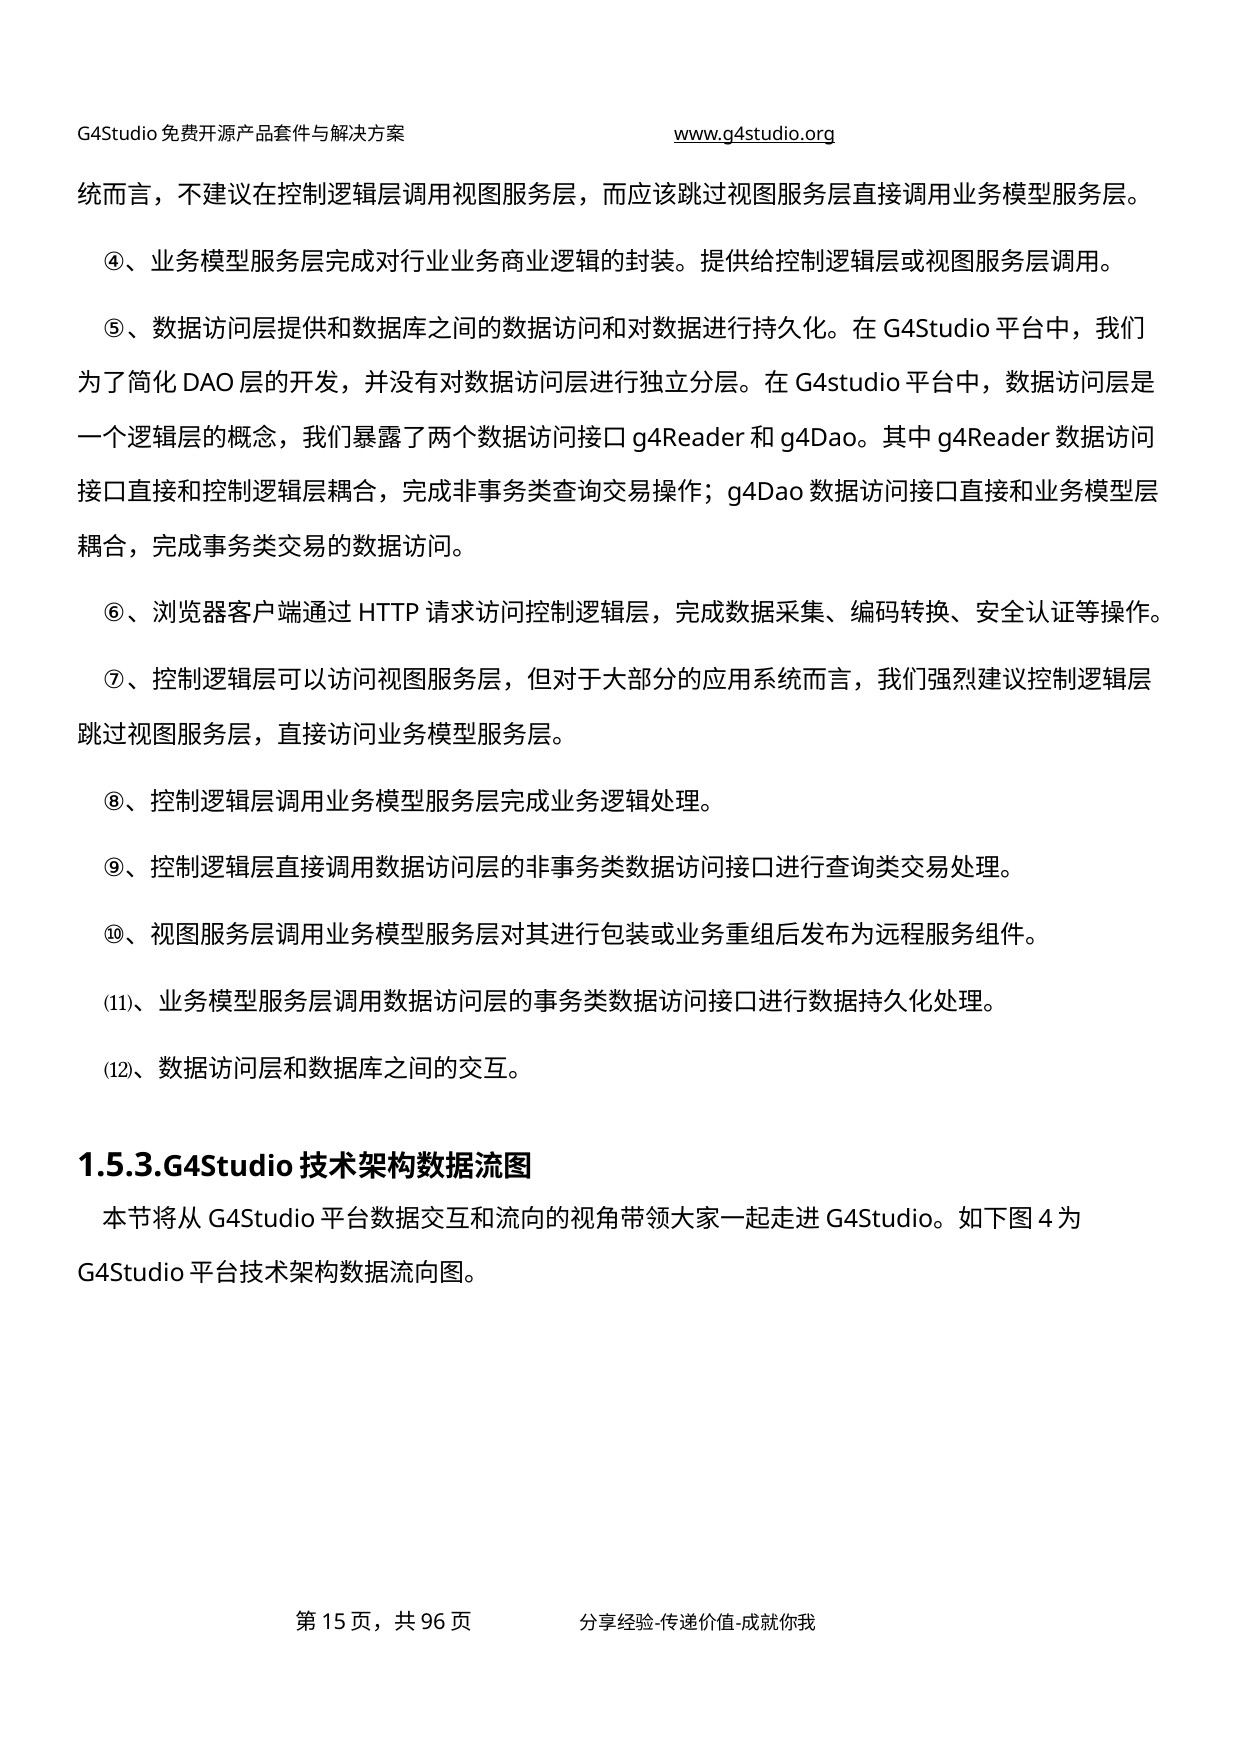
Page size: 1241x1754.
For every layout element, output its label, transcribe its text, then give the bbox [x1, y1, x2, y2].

text ⑧、控制逻辑层调用业务模型服务层完成业务逻辑处理。 [77, 781, 1163, 817]
text ⑾、业务模型服务层调用数据访问层的事务类数据访问接口进行数据持久化处理。 [77, 982, 1163, 1018]
text 统而言，不建议在控制逻辑层调用视图服务层，而应该跳过视图服务层直接调用业务模型服务层。 [77, 175, 1163, 211]
text ⑩、视图服务层调用业务模型服务层对其进行包装或业务重组后发布为远程服务组件。 [77, 915, 1163, 951]
text ⑦、控制逻辑层可以访问视图服务层，但对于大部分的应用系统而言，我们强烈建议控制逻辑层跳过视图服务层，直接访问业务模型服务层。 [77, 660, 1163, 750]
text ⑿、数据访问层和数据库之间的交互。 [77, 1048, 1163, 1085]
subtitle 1.5.3.G4Studio技术架构数据流图 [77, 1140, 1163, 1186]
text 本节将从G4Studio平台数据交互和流向的视角带领大家一起走进G4Studio。如下图4为G4Studio平台技术架构数据流向图。 [77, 1198, 1163, 1340]
text ⑥、浏览器客户端通过HTTP请求访问控制逻辑层，完成数据采集、编码转换、安全认证等操作。 [77, 593, 1163, 629]
text ④、业务模型服务层完成对行业业务商业逻辑的封装。提供给控制逻辑层或视图服务层调用。 [77, 242, 1163, 278]
text ⑤、数据访问层提供和数据库之间的数据访问和对数据进行持久化。在G4Studio平台中，我们为了简化DAO层的开发，并没有对数据访问层进行独立分层。在G4studio平台中，数据访问层是一个逻辑层的概念，我们暴露了两个数据访问接口g4Reader和g4Dao。其中g4Reader数据访问接口直接和控制逻辑层耦合，完成非事务类查询交易操作；g4Dao数据访问接口直接和业务模型层耦合，完成事务类交易的数据访问。 [77, 308, 1163, 562]
text ⑨、控制逻辑层直接调用数据访问层的非事务类数据访问接口进行查询类交易处理。 [77, 848, 1163, 884]
